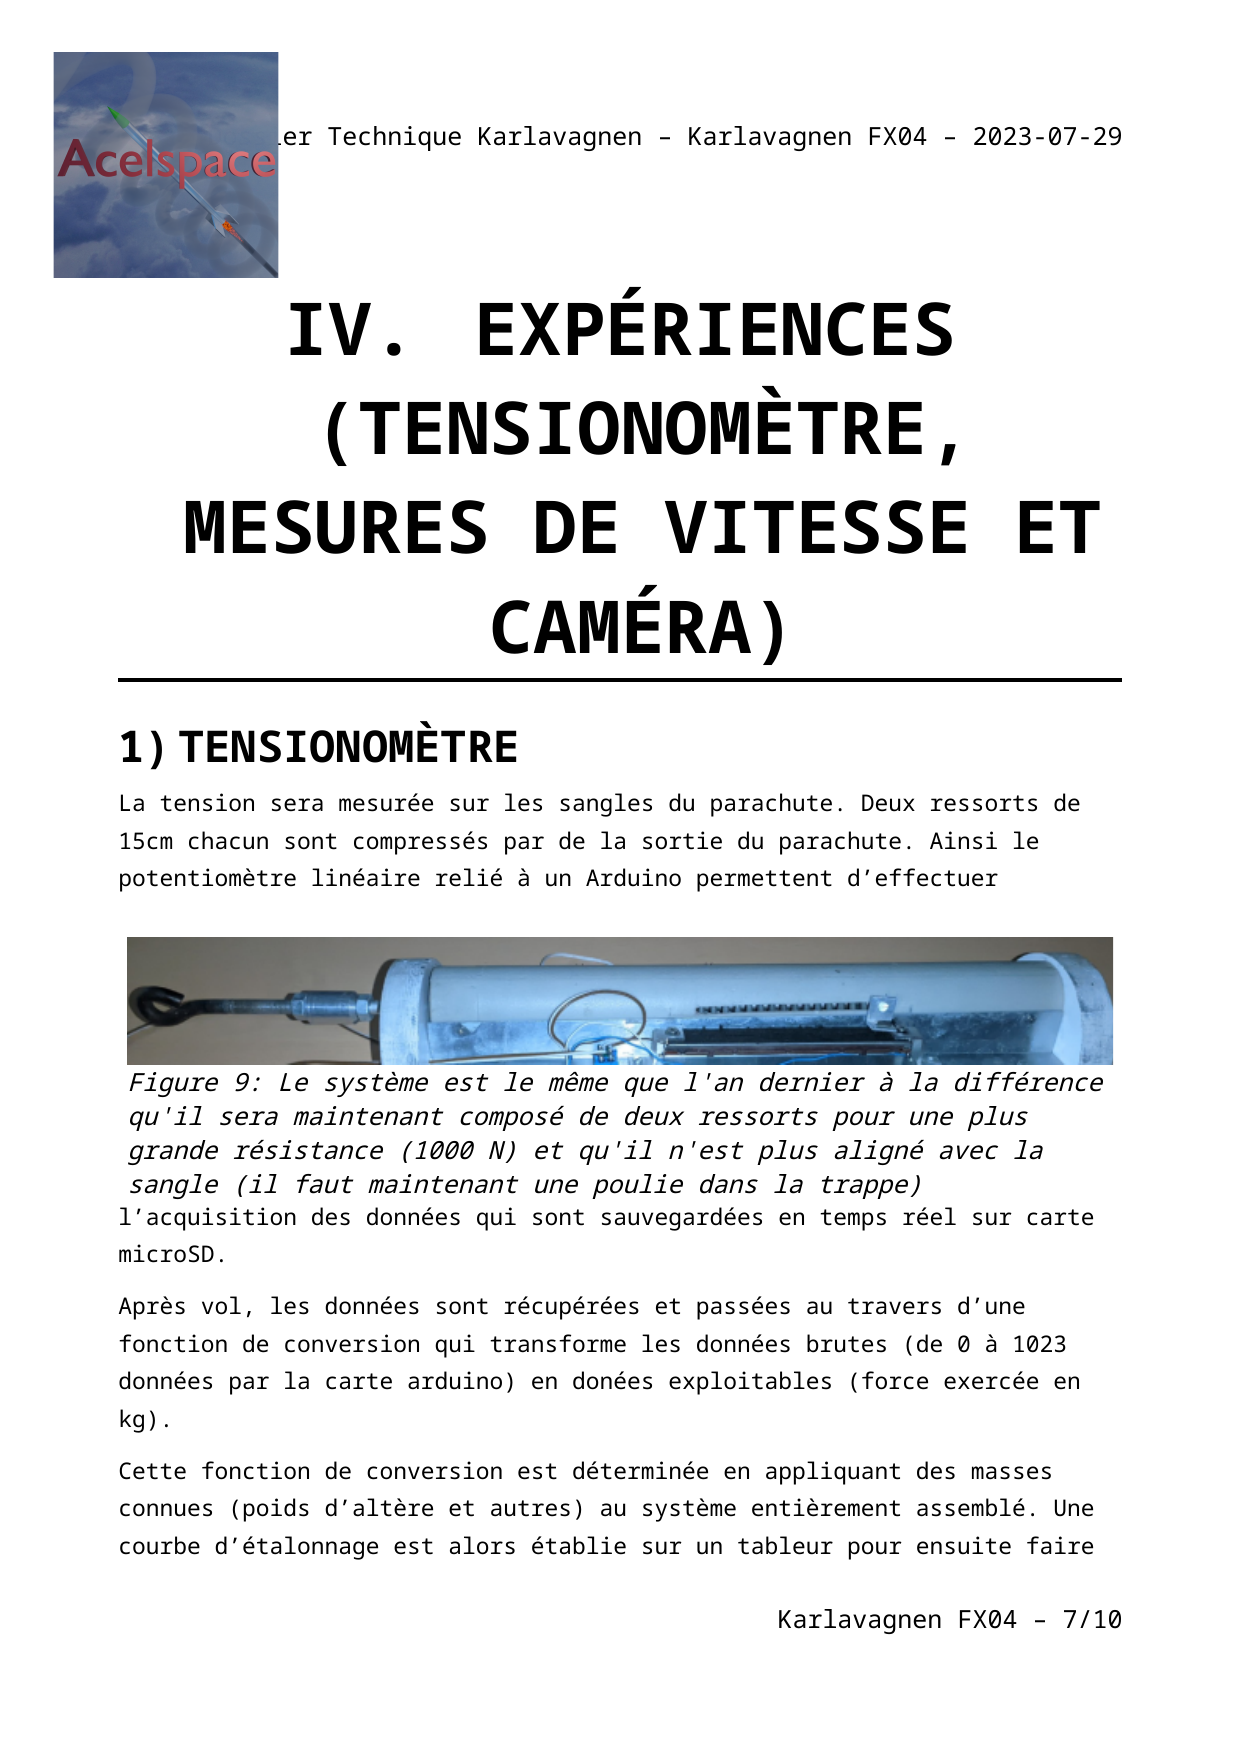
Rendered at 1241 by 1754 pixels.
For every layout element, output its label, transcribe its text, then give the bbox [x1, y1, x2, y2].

text Après vol, les données sont récupérées et passées au travers d’une fonction de conversion qui transforme les données brutes (de 0 à 1023 données par la carte arduino) en donées exploitables (force exercée en kg). [118, 1290, 1122, 1434]
text Cette fonction de conversion est déterminée en appliquant des masses connues (poids d’altère et autres) au système entièrement assemblé. Une courbe d’étalonnage est alors établie sur un tableur pour ensuite faire [118, 1454, 1122, 1561]
text Figure 9: Le système est le même que l'an dernier à la différence qu'il sera maintenant composé de deux ressorts pour une plus grande résistance (1000 N) et qu'il n'est plus aligné avec la sangle (il faut maintenant une poulie dans la trappe) [127, 1065, 1113, 1200]
text La tension sera mesurée sur les sangles du parachute. Deux ressorts de 15cm chacun sont compressés par de la sortie du parachute. Ainsi le potentiomètre linéaire relié à un Arduino permettent d’effectuer l’acquisition des données qui sont sauvegardées en temps réel sur carte microSD. [118, 787, 1122, 1269]
picture [127, 937, 1114, 1065]
subtitle Tensionomètre [118, 715, 1122, 775]
subtitle Expériences (Tensionomètre, mesures de vitesse et caméra) [118, 207, 1122, 678]
picture [53, 52, 279, 278]
